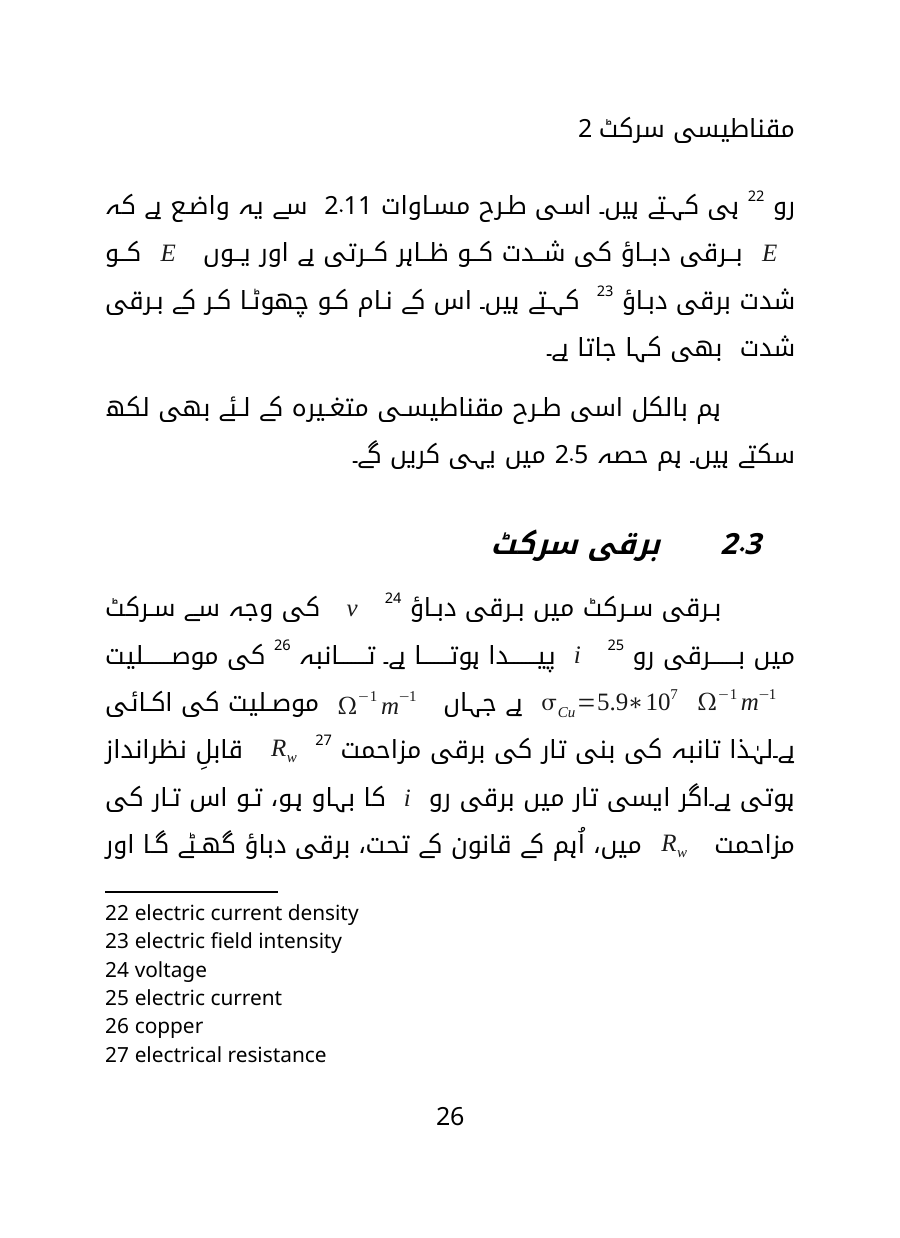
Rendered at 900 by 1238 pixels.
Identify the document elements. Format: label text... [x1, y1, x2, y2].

text electrical resistance [105, 1040, 795, 1068]
text ہیں۔ شکل سے واضع ہے کہ برقی رو سلاخ کی رقبہ عمودی تراشسے گزرتی ہے لہٰذا مساوات 2.10 کے تحتبرقی رو کی کثافت کو ظاہر کرتی ہے۔ اسی وجہ سےکو کثافتِ برقی رو ہی کہتے ہیں۔ اسی طرح مساوات 2.11 سے یہ واضع ہے کہبرقی دباؤ کی شدت کو ظاہر کرتی ہے اور یوں کو شدت برقی دباؤ کہتے ہیں۔ اس کے نام کو چھوٹا کر کے برقی شدت بھی کہا جاتا ہے۔ [105, 182, 795, 372]
text برقی سرکٹ میں برقی دباؤ کی وجہ سے سرکٹ میں برقی رو پیدا ہوتا ہے۔ تانبہ کی موصلیت ہے جہاں موصلیت کی اکائی ہے۔لہٰذا تانبہ کی بنی تار کی برقی مزاحمت قابلِ نظرانداز ہوتی ہے۔اگر ایسی تار میں برقی روکا بہاو ہو، تو اس تار کی مزاحمت میں، اُہم کے قانون کے تحت، برقی دباؤ گھٹے گا اور اس گھٹنے کی مقدارہو گی۔کی قابلِ نظر انداز ہونے کی وجہ سے یہ مقدار بھی قابلِ نظر انداز ہو گی۔ اس کا مطلب ہے کہ یہ تار برقی دباؤ کو، بغیر گھٹائے، ایک جگہ سے دوسری جگہ پہنچا سکتا ہے۔ اسی لئے تانبہ کی تار کو عموما برقی دباؤ ایک جگہ سے دوسری جگہ پہنچانے کے لئے استعمال کیا جاتا ہے اور اس کی مزاحمت کو صفر ہی سمجھا جاتا ہے۔ شکل 2.3 حصہ الف میں ایک ایسا ہی برقی سرکٹ دکھایا گیا ہے۔اس سرکٹ میں قل تار کی مزاحمتہے۔ اگر تار کی مزاحمت کو نظرانداز کیا جا سکے تو ہمیں سرکٹ 2.3 حصہ ب ملتا ہے۔اس سرکٹ میں برقی دباؤ کو مزاحمتتک بغیر کم کئے پہنچایا گیا ہے۔ [105, 584, 795, 869]
text electric field intensity [105, 926, 795, 955]
text ہم بالکل اسی طرح مقناطیسی متغیرہ کے لئے بھی لکھ سکتے ہیں۔ ہم حصہ 2.5 میں یہی کریں گے۔ [105, 384, 795, 479]
text voltage [105, 955, 795, 983]
text copper [105, 1012, 795, 1040]
text electric current density [105, 898, 795, 926]
text electric current [105, 983, 795, 1012]
subtitle برقی سرکٹ [105, 517, 720, 572]
